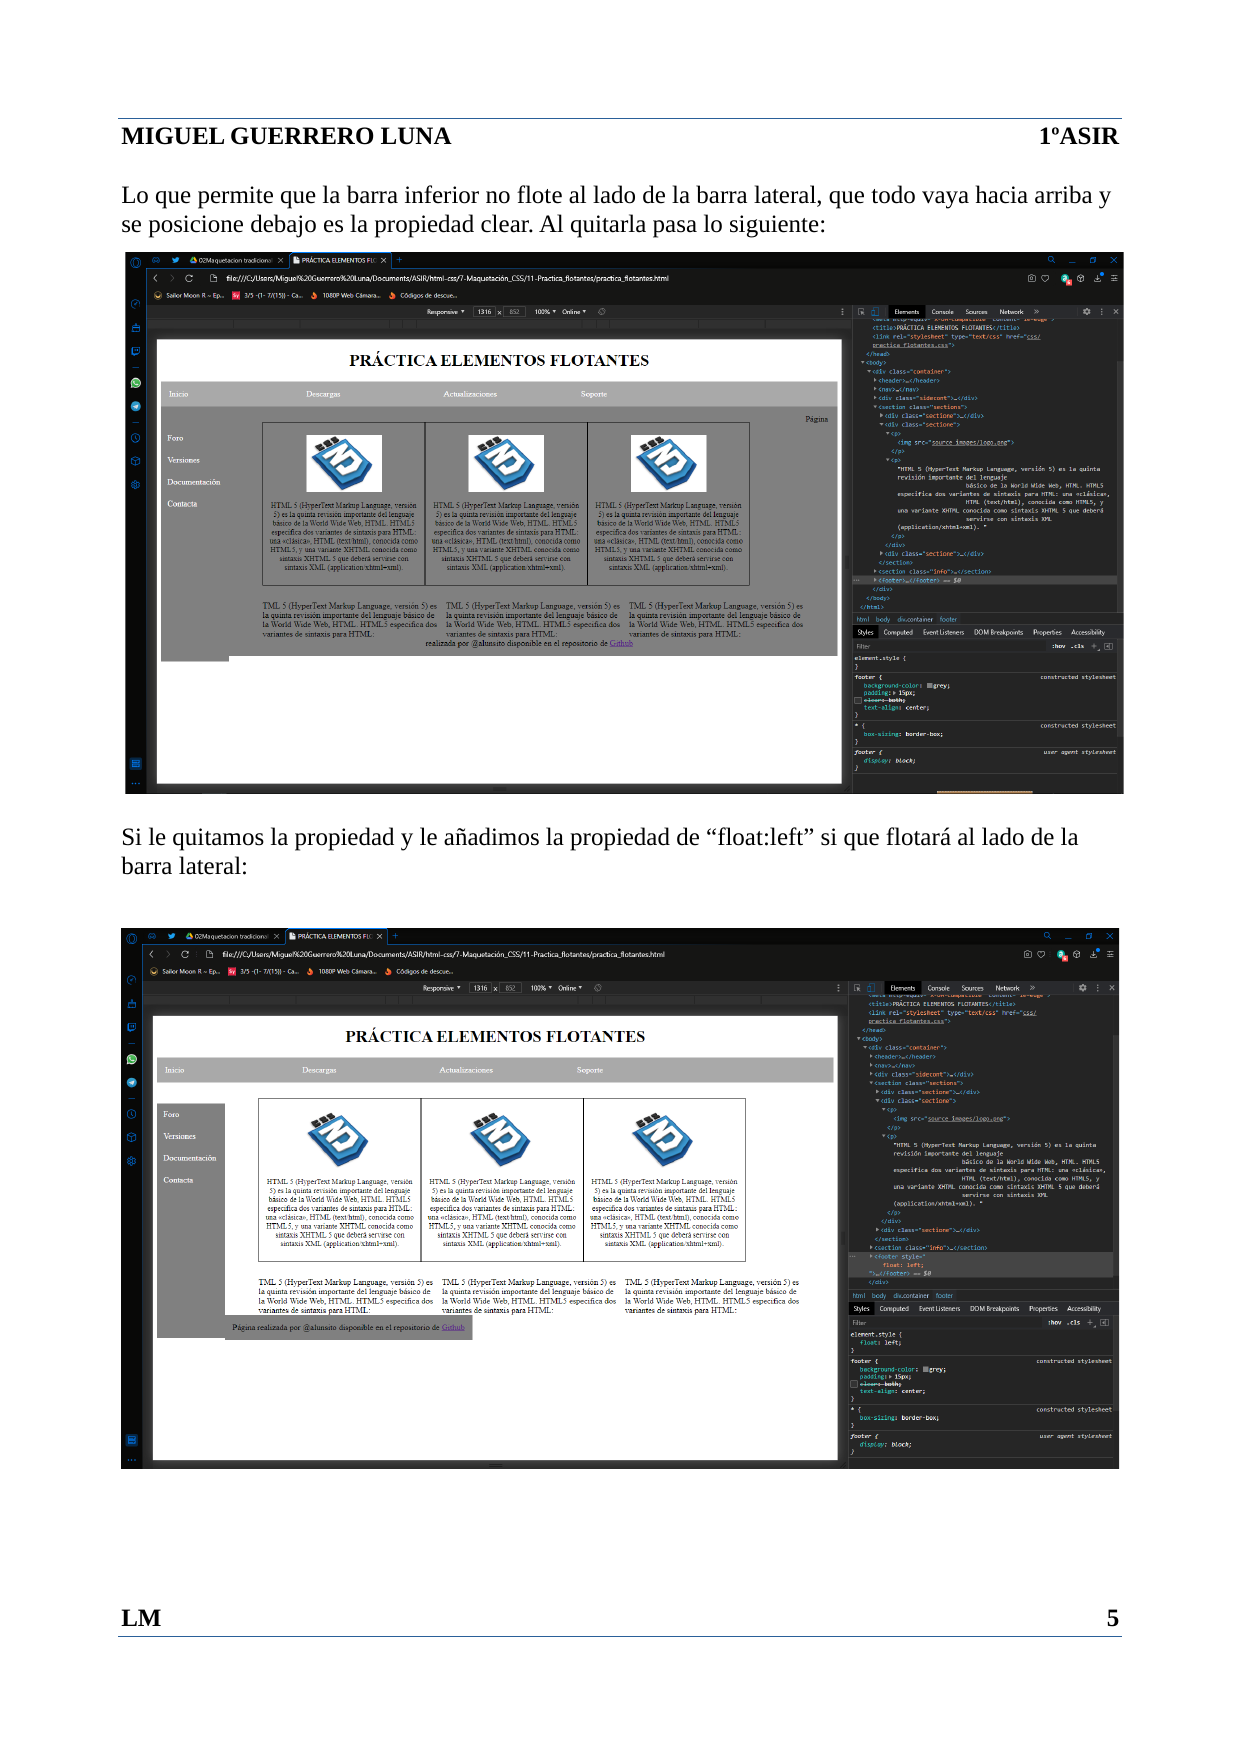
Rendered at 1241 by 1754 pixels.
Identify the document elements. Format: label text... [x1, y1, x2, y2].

picture [121, 928, 1120, 1469]
text Lo que permite que la barra inferior no flote al lado de la barra lateral, que todo vaya hacia arriba y se posicione debajo es la propiedad clear. Al quitarla pasa lo siguiente: [121, 180, 1119, 238]
text Si le quitamos la propiedad y le añadimos la propiedad de “float:left” si que flotará al lado de la barra lateral: [121, 822, 1119, 880]
picture [125, 252, 1124, 794]
